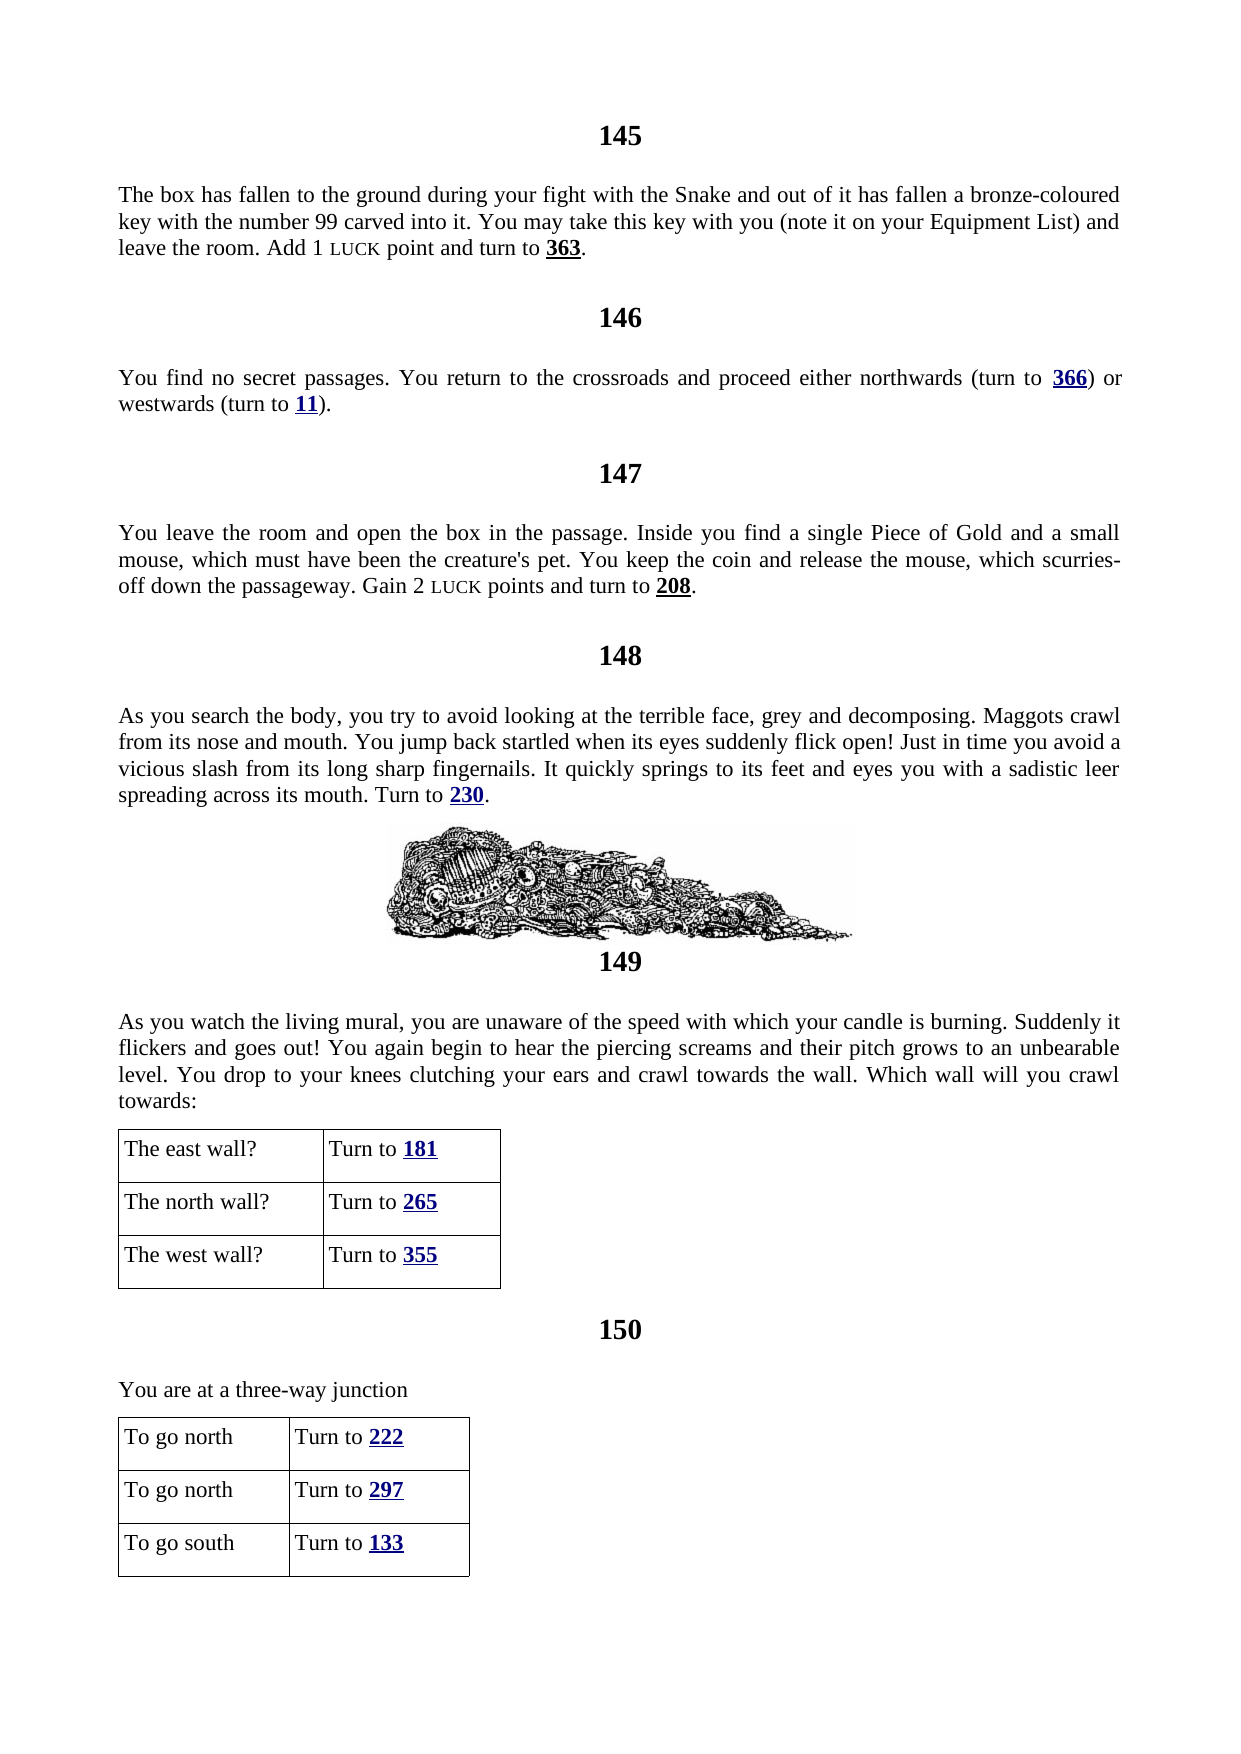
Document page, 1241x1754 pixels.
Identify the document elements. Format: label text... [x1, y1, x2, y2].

table_cell The north wall? [119, 1183, 323, 1234]
subtitle 150 [118, 1312, 1122, 1346]
subtitle 148 [118, 638, 1122, 672]
text As you search the body, you try to avoid looking at the terrible face, grey and decomposing. Maggots crawl from its nose and mouth. You jump back startled when its eyes suddenly flick open! Just in time you avoid a vicious slash from its long sharp fingernails. It quickly springs to its feet and eyes you with a sadistic leer spreading across its mouth. Turn to 230. [118, 701, 1122, 808]
subtitle 149 [118, 847, 1122, 978]
table_cell Turn to 355 [324, 1236, 500, 1287]
table_header Turn to 181 [324, 1130, 500, 1182]
table_cell To go north [119, 1471, 289, 1523]
picture [385, 822, 855, 945]
table_cell To go south [119, 1524, 289, 1576]
table_header Turn to 222 [290, 1418, 469, 1470]
table_cell Turn to 133 [290, 1524, 469, 1576]
table_cell Turn to 297 [290, 1471, 469, 1523]
subtitle 147 [118, 456, 1122, 490]
text As you watch the living mural, you are unaware of the speed with which your candle is burning. Suddenly it flickers and goes out! You again begin to hear the piercing screams and their pitch grows to an unbearable level. You drop to your knees clutching your ears and crawl towards the wall. Which wall will you crawl towards: [118, 1008, 1122, 1114]
text You find no secret passages. You return to the crossroads and proceed either northwards (turn to 366) or westwards (turn to 11). [118, 363, 1122, 417]
table_header The east wall? [119, 1130, 323, 1182]
text You are at a three-way junction [118, 1375, 1122, 1402]
text You leave the room and open the box in the passage. Inside you find a single Piece of Gold and a small mouse, which must have been the creature's pet. You keep the coin and release the mouse, which scurries-off down the passageway. Gain 2 luck points and turn to 208. [118, 519, 1122, 599]
subtitle 145 [118, 118, 1122, 152]
table_header To go north [119, 1418, 289, 1470]
table_cell Turn to 265 [324, 1183, 500, 1234]
subtitle 146 [118, 300, 1122, 334]
table_cell The west wall? [119, 1236, 323, 1287]
text The box has fallen to the ground during your fight with the Snake and out of it has fallen a bronze-coloured key with the number 99 carved into it. You may take this key with you (note it on your Equipment List) and leave the room. Add 1 luck point and turn to 363. [118, 181, 1122, 261]
